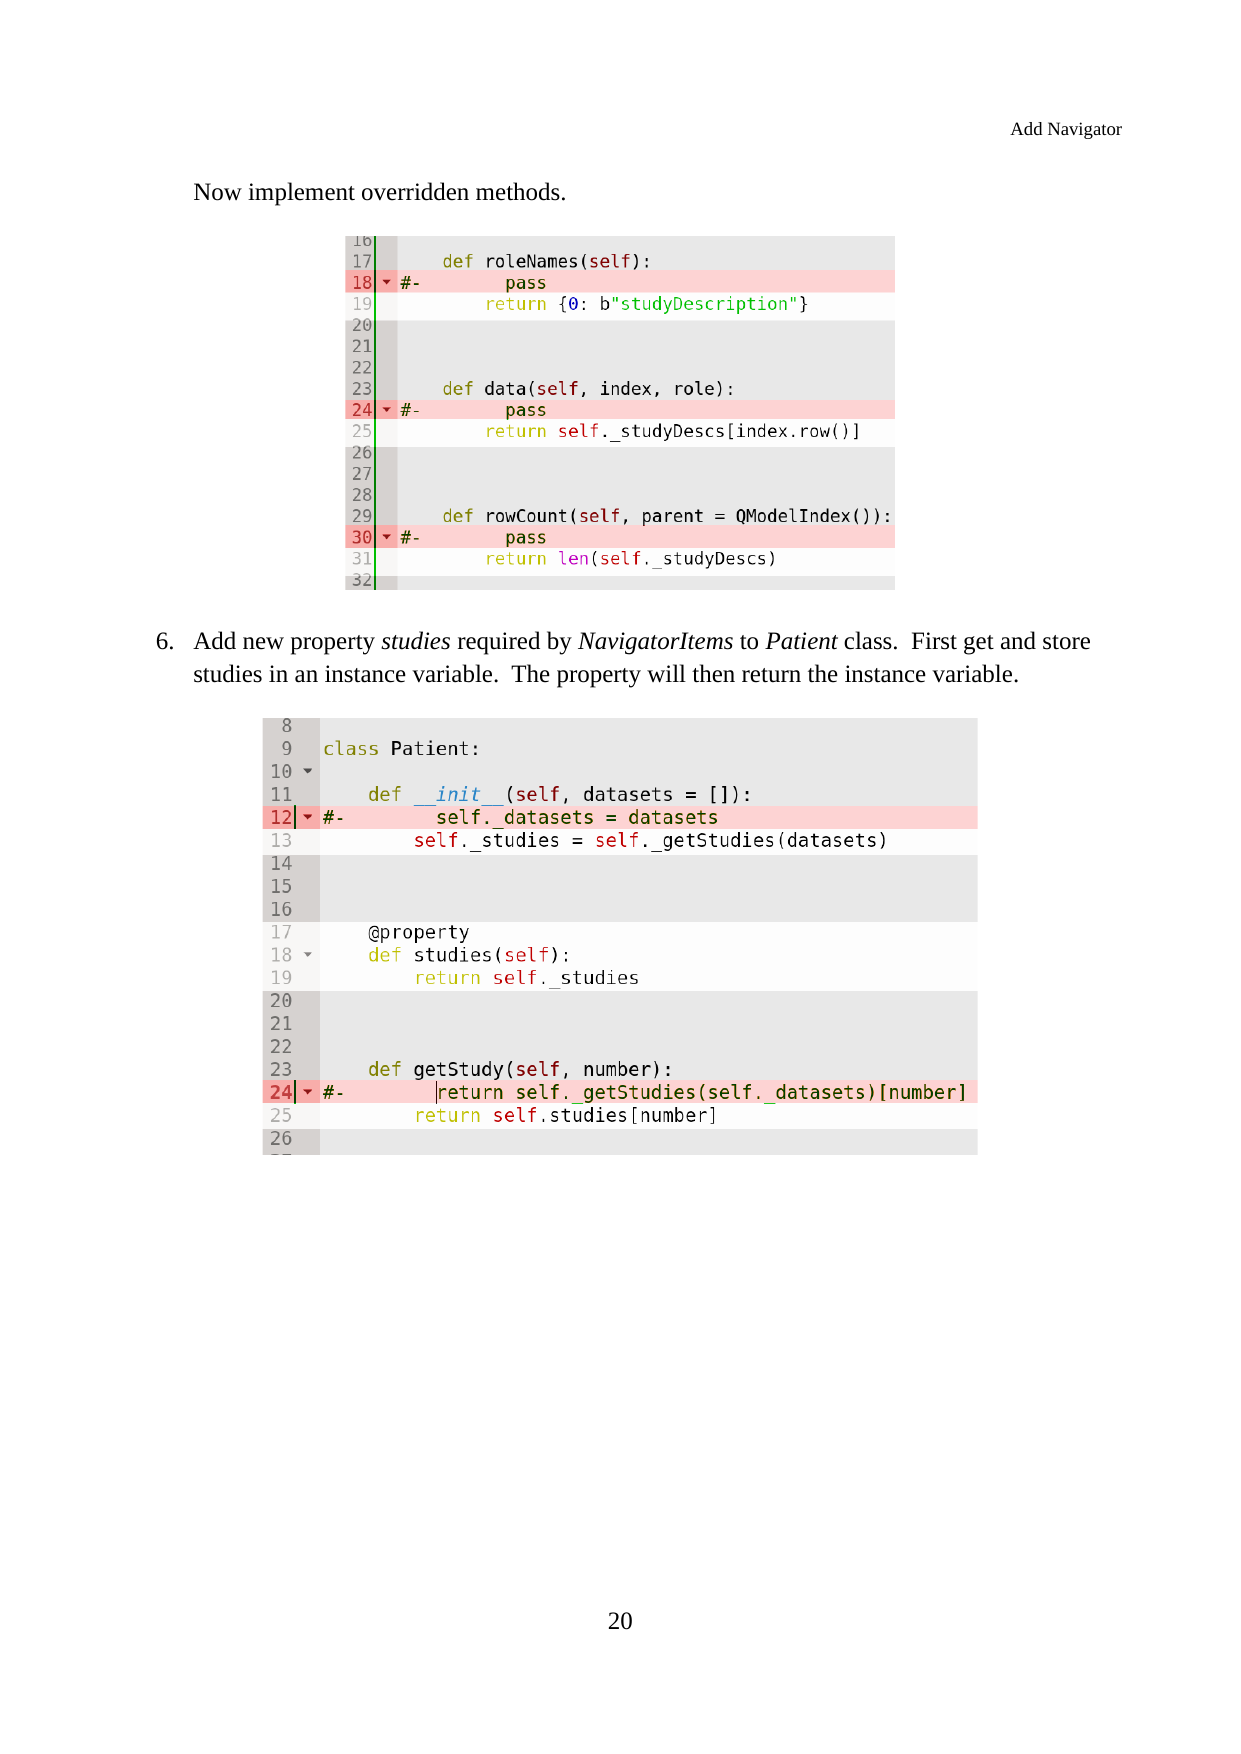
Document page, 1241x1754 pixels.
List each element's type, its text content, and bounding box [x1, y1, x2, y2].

picture [262, 718, 978, 1155]
picture [345, 236, 895, 590]
list Now implement overridden methods. [156, 177, 1122, 206]
list Add new property studies required by NavigatorItems to Patient class. First get and store studies in an instance variable. The property will then return the instance variable. [156, 626, 1122, 688]
